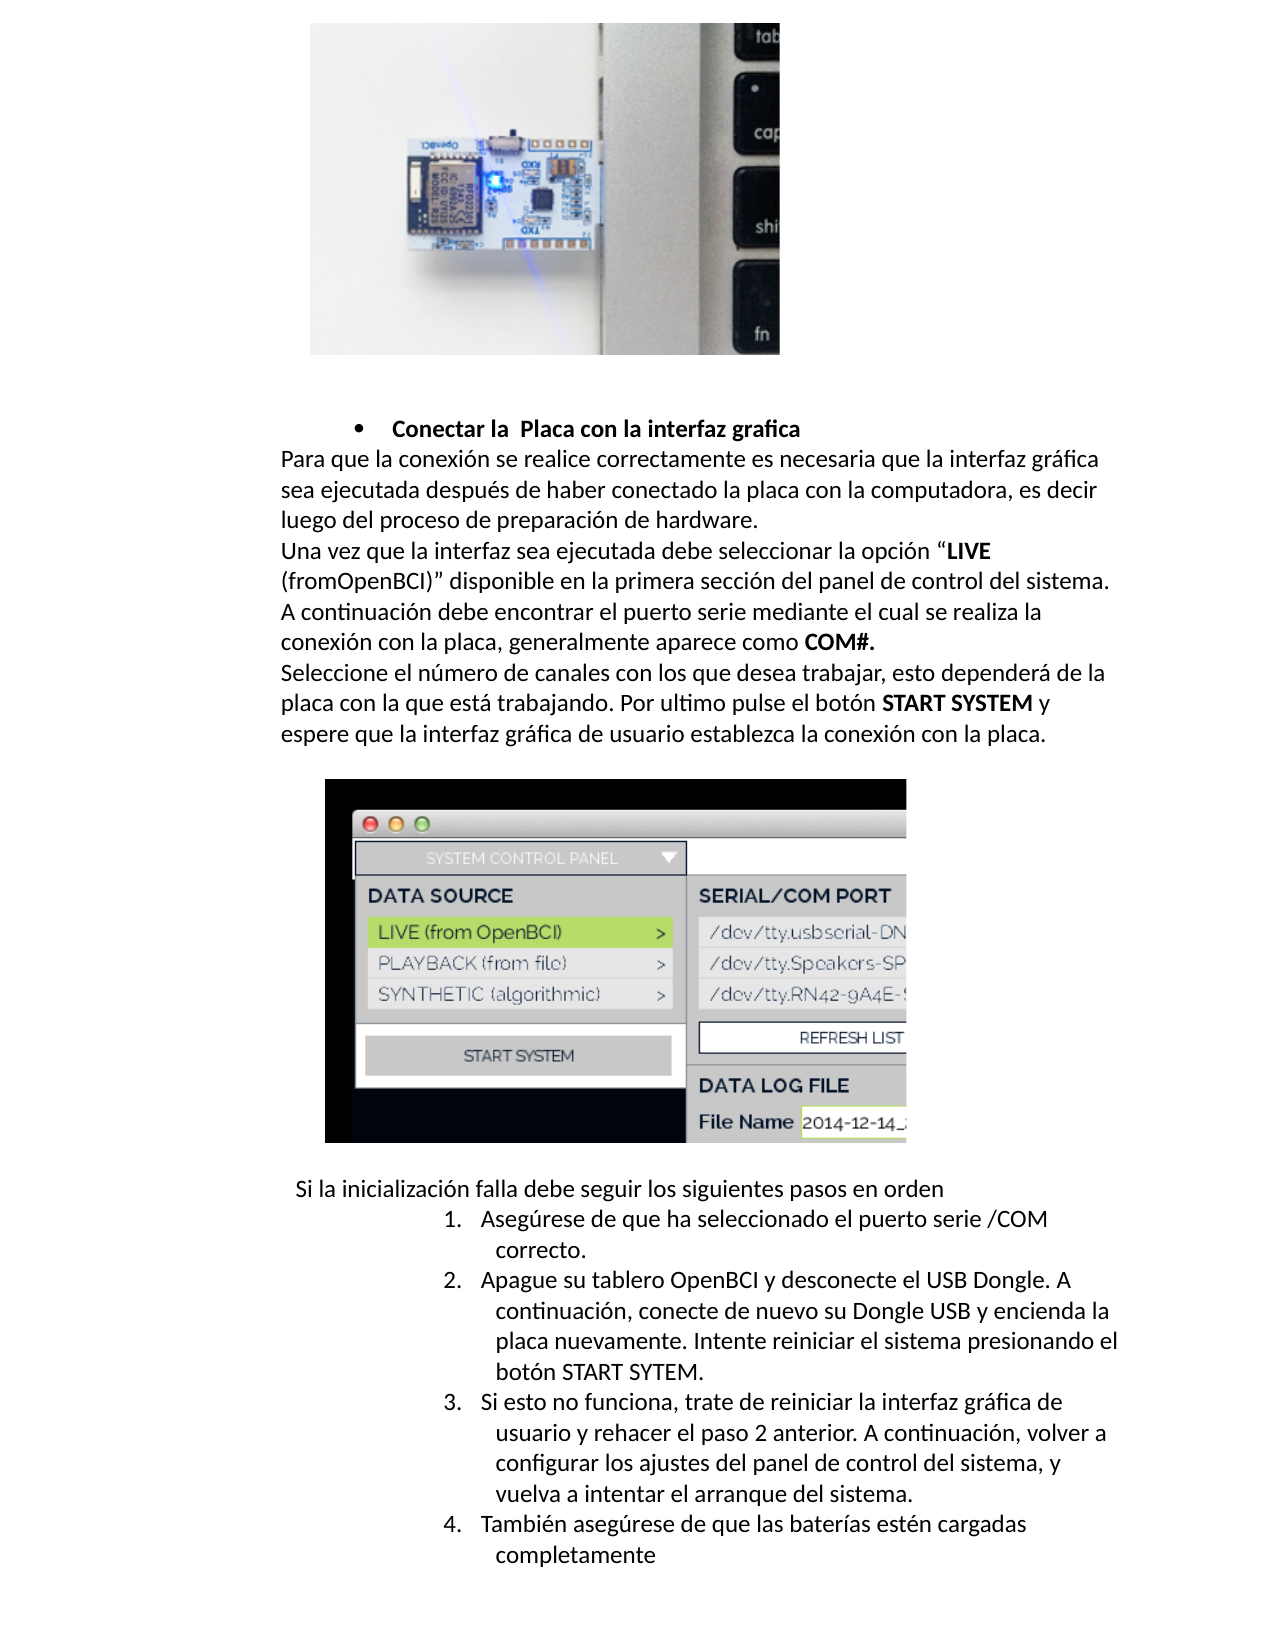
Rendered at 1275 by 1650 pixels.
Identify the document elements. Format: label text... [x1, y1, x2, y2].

list Conectar la Placa con la interfaz grafica [354, 413, 1122, 443]
list Una vez que la interfaz sea ejecutada debe seleccionar la opción “LIVE (fromOpenBCI)” disponible en la primera sección del panel de control del sistema. A continuación debe encontrar el puerto serie mediante el cual se realiza la conexión con la placa, generalmente aparece como COM#. [281, 535, 1122, 657]
list También asegúrese de que las baterías estén cargadas completamente [443, 1509, 1122, 1570]
list Asegúrese de que ha seleccionado el puerto serie /COM correcto. [443, 1203, 1122, 1264]
list Seleccione el número de canales con los que desea trabajar, esto dependerá de la placa con la que está trabajando. Por ultimo pulse el botón START SYSTEM y espere que la interfaz gráfica de usuario establezca la conexión con la placa. [281, 657, 1122, 749]
list Para que la conexión se realice correctamente es necesaria que la interfaz gráfica sea ejecutada después de haber conectado la placa con la computadora, es decir luego del proceso de preparación de hardware. [281, 443, 1122, 535]
list Si esto no funciona, trate de reiniciar la interfaz gráfica de usuario y rehacer el paso 2 anterior. A continuación, volver a configurar los ajustes del panel de control del sistema, y vuelva a intentar el arranque del sistema. [443, 1387, 1122, 1509]
list Apague su tablero OpenBCI y desconecte el USB Dongle. A continuación, conecte de nuevo su Dongle USB y encienda la placa nuevamente. Intente reiniciar el sistema presionando el botón START SYTEM. [443, 1264, 1122, 1387]
list Si la inicialización falla debe seguir los siguientes pasos en orden [295, 1173, 1122, 1203]
